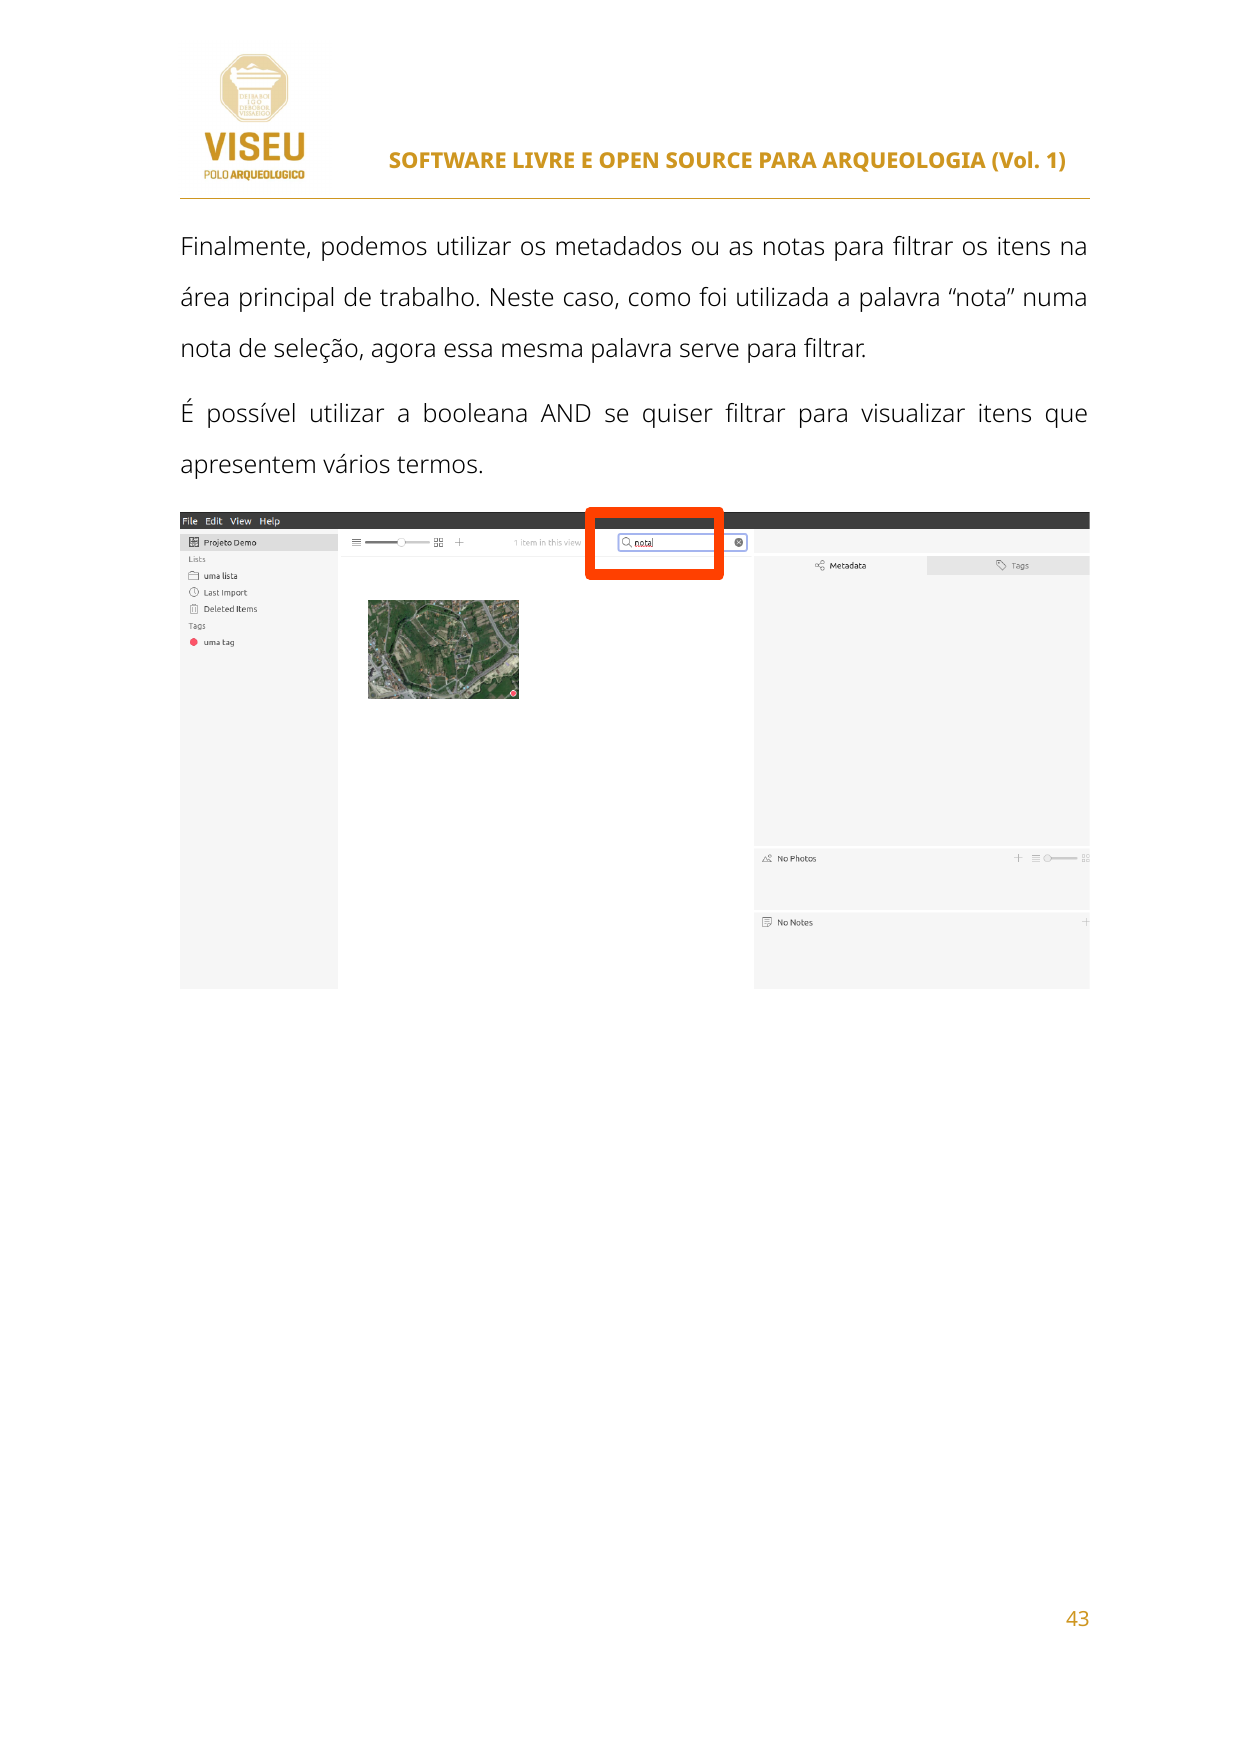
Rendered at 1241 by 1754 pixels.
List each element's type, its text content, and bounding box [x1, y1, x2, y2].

picture [595, 518, 714, 569]
picture [180, 512, 1090, 989]
text Finalmente, podemos utilizar os metadados ou as notas para filtrar os itens na área principal de trabalho. Neste caso, como foi utilizada a palavra “nota” numa nota de seleção, agora essa mesma palavra serve para filtrar. [180, 228, 1090, 364]
text É possível utilizar a booleana AND se quiser filtrar para visualizar itens que apresentem vários termos. [180, 396, 1090, 481]
